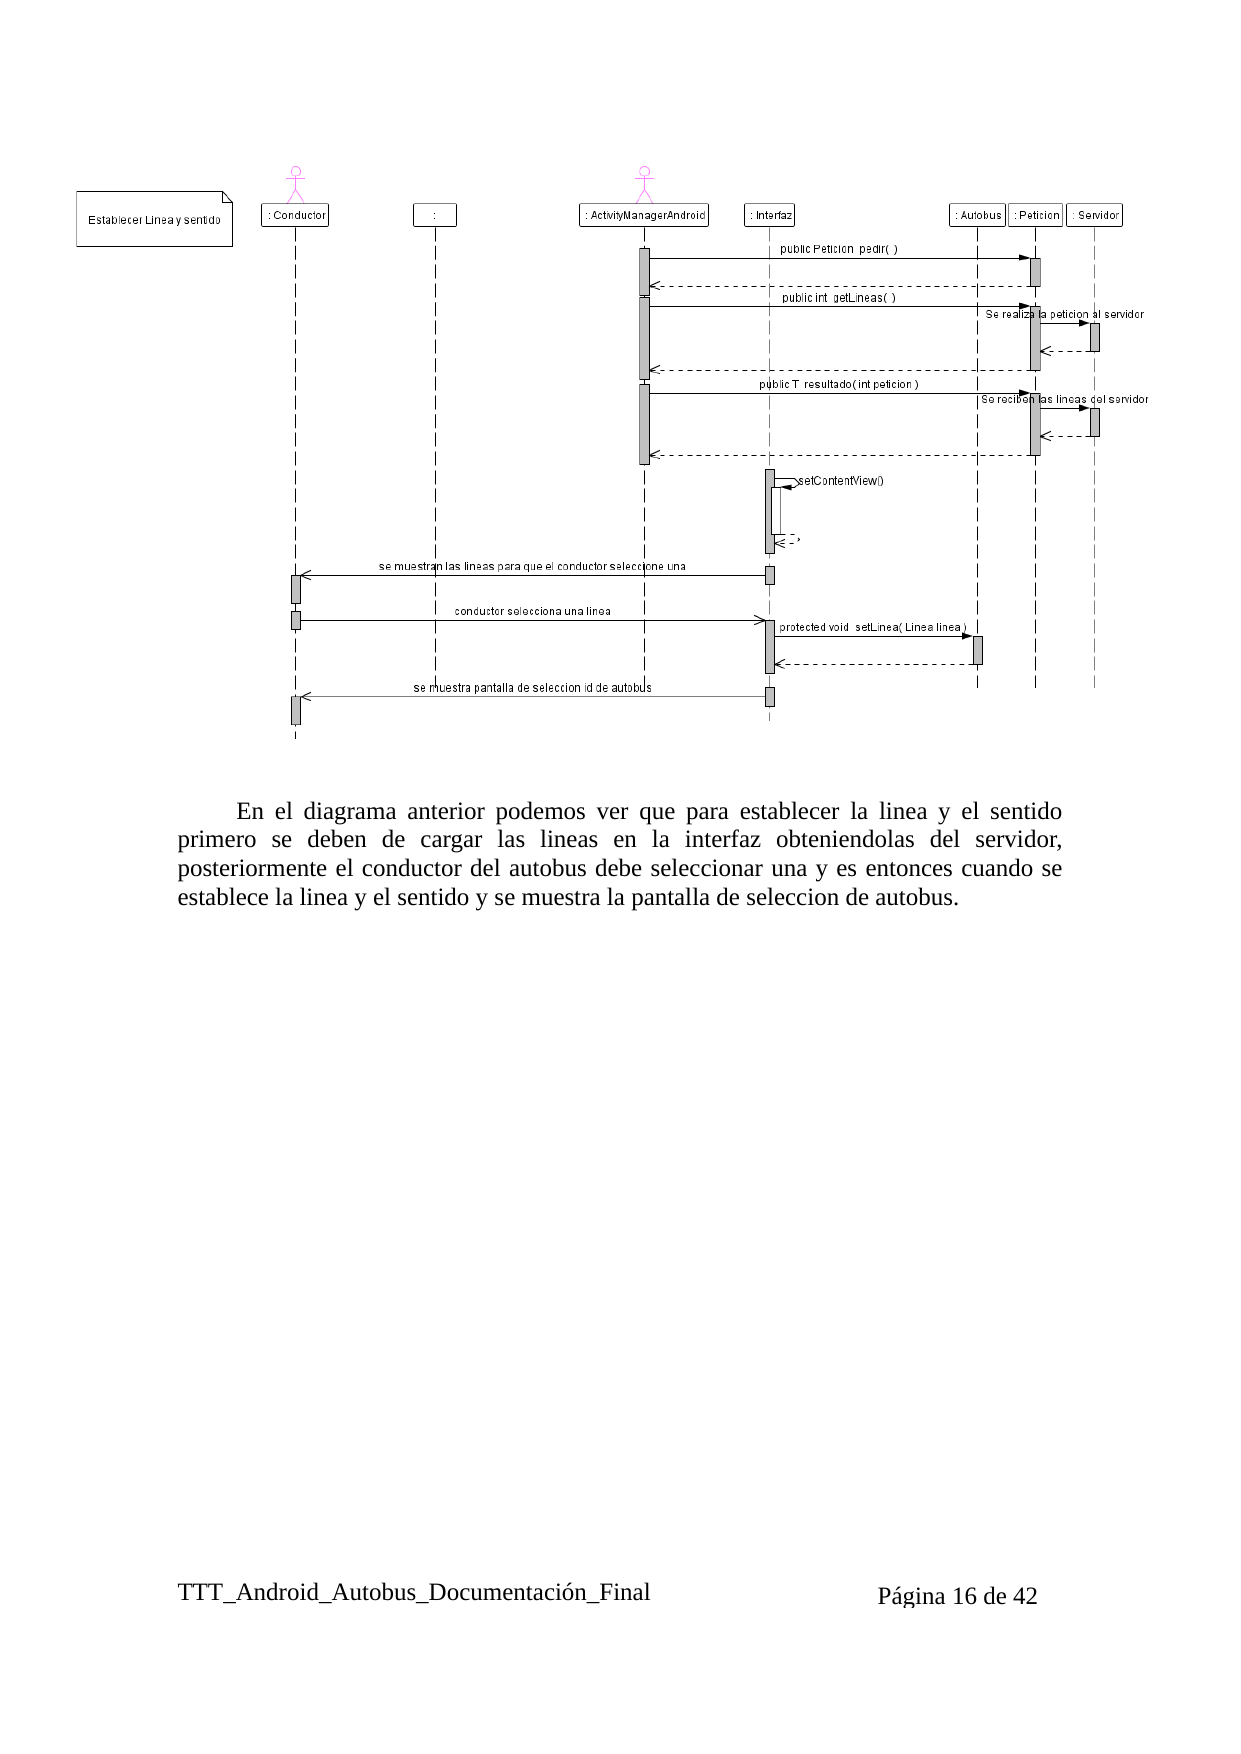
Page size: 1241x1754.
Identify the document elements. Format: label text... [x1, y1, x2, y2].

picture [76, 147, 1149, 739]
text En el diagrama anterior podemos ver que para establecer la linea y el sentido primero se deben de cargar las lineas en la interfaz obteniendolas del servidor, posteriormente el conductor del autobus debe seleccionar una y es entonces cuando se establece la linea y el sentido y se muestra la pantalla de seleccion de autobus. [177, 796, 1063, 911]
